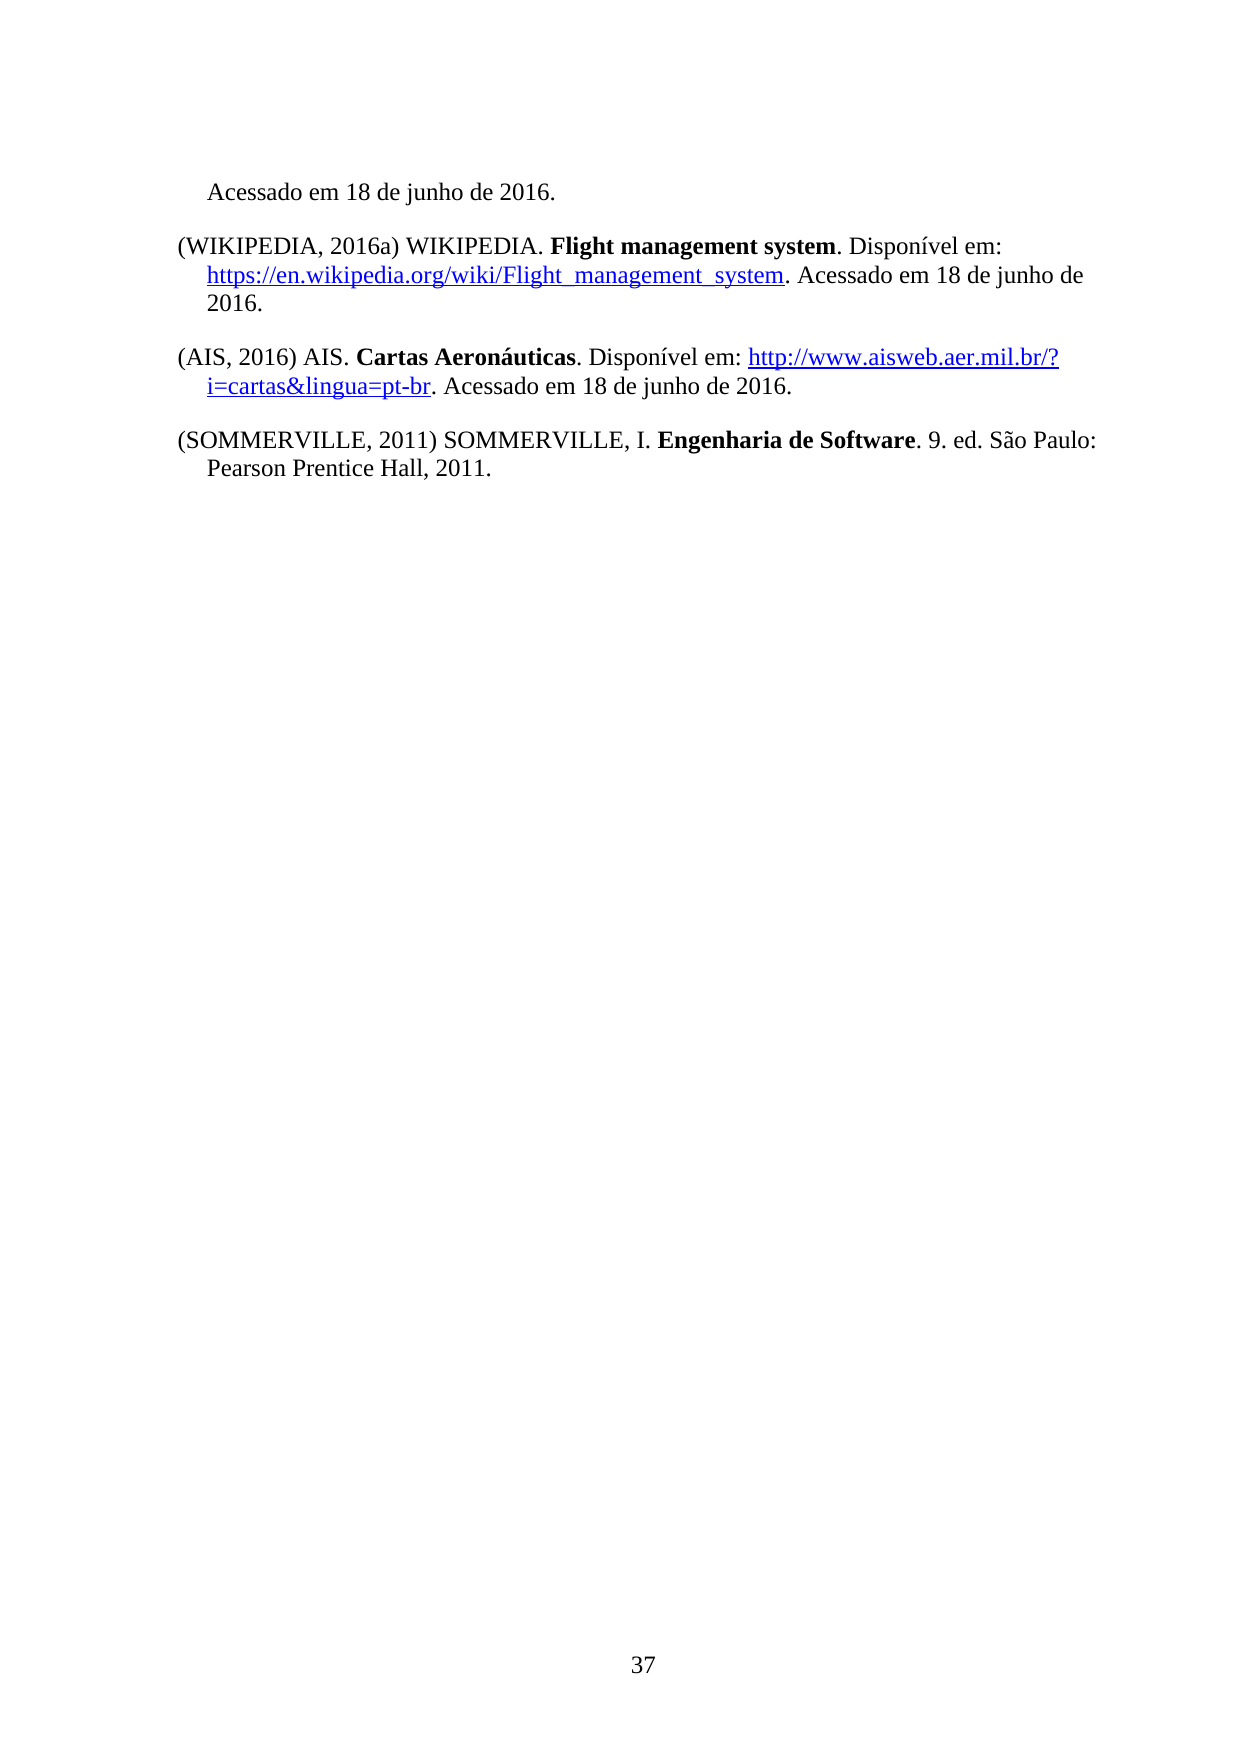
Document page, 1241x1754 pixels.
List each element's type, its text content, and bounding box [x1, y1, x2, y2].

text (AIS, 2016) AIS. Cartas Aeronáuticas. Disponível em: http://www.aisweb.aer.mil.br/?i=cartas&lingua=pt-br. Acessado em 18 de junho de 2016. [177, 342, 1122, 400]
text (WIKIPEDIA, 2016a) WIKIPEDIA. Flight management system. Disponível em: https://en.wikipedia.org/wiki/Flight_management_system. Acessado em 18 de junho de 2016. [177, 231, 1122, 317]
text Acessado em 18 de junho de 2016. [177, 177, 1122, 206]
text (SOMMERVILLE, 2011) SOMMERVILLE, I. Engenharia de Software. 9. ed. São Paulo: Pearson Prentice Hall, 2011. [177, 425, 1122, 482]
